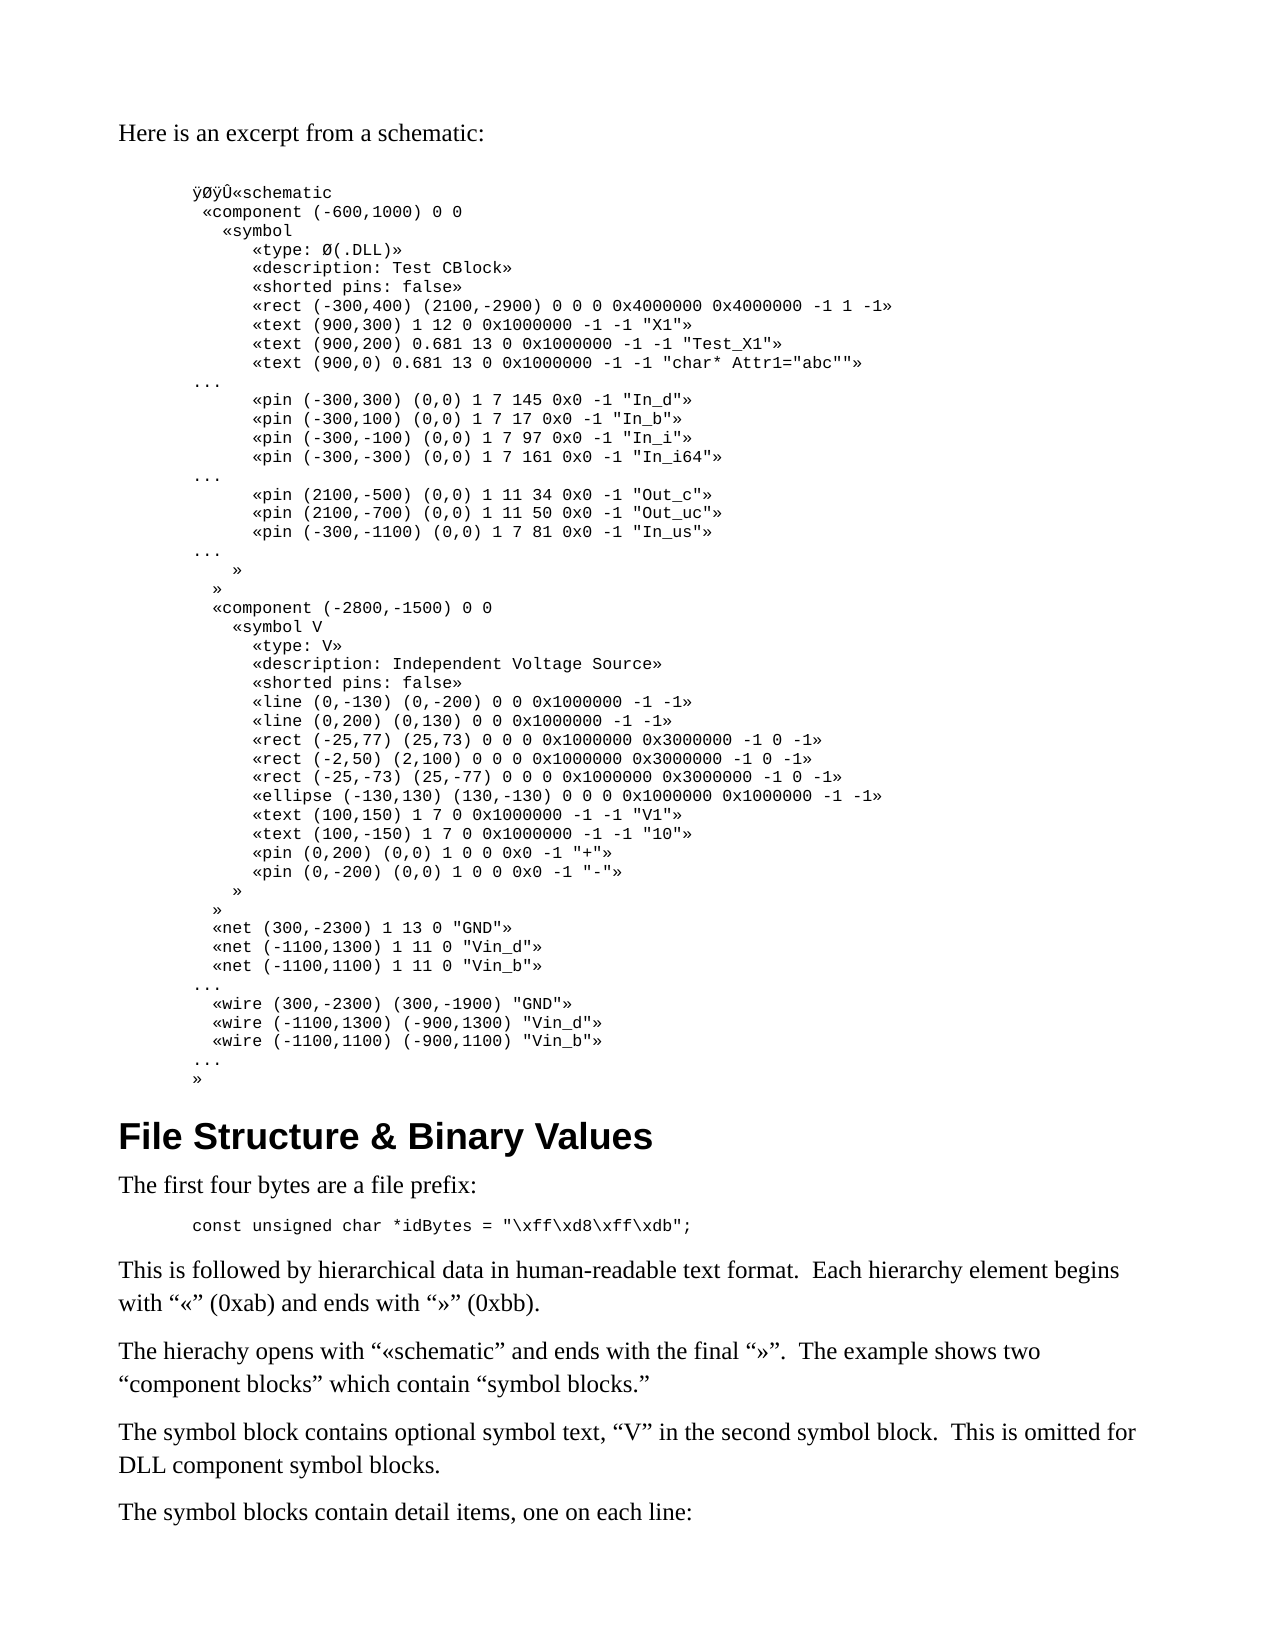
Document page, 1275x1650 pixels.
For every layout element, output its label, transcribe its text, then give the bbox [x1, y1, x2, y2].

subtitle File Structure & Binary Values [118, 1114, 1157, 1158]
text «pin (-300,300) (0,0) 1 7 145 0x0 -1 "In_d"» «pin (-300,100) (0,0) 1 7 17 0x0 -1 "In_b"» «pin (-300,-100) (0,0) 1 7 97 0x0 -1 "In_i"» «pin (-300,-300) (0,0) 1 7 161 0x0 -1 "In_i64"» ... «pin (2100,-500) (0,0) 1 11 34 0x0 -1 "Out_c"» «pin (2100,-700) (0,0) 1 11 50 0x0 -1 "Out_uc"» «pin (-300,-1100) (0,0) 1 7 81 0x0 -1 "In_us"» ... » » «component (-2800,-1500) 0 0 «symbol V «type: V» «description: Independent Voltage Source» «shorted pins: false» «line (0,-130) (0,-200) 0 0 0x1000000 -1 -1» «line (0,200) (0,130) 0 0 0x1000000 -1 -1» «rect (-25,77) (25,73) 0 0 0 0x1000000 0x3000000 -1 0 -1» «rect (-2,50) (2,100) 0 0 0 0x1000000 0x3000000 -1 0 -1» «rect (-25,-73) (25,-77) 0 0 0 0x1000000 0x3000000 -1 0 -1» «ellipse (-130,130) (130,-130) 0 0 0 0x1000000 0x1000000 -1 -1» «text (100,150) 1 7 0 0x1000000 -1 -1 "V1"» «text (100,-150) 1 7 0 0x1000000 -1 -1 "10"» «pin (0,200) (0,0) 1 0 0 0x0 -1 "+"» «pin (0,-200) (0,0) 1 0 0 0x0 -1 "-"» » » «net (300,-2300) 1 13 0 "GND"» «net (-1100,1300) 1 11 0 "Vin_d"» «net (-1100,1100) 1 11 0 "Vin_b"» ... «wire (300,-2300) (300,-1900) "GND"» «wire (-1100,1300) (-900,1300) "Vin_d"» «wire (-1100,1100) (-900,1100) "Vin_b"» ... » [192, 392, 1157, 1089]
text The first four bytes are a file prefix: [118, 1170, 1157, 1199]
text Here is an excerpt from a schematic: [118, 118, 1157, 147]
text The symbol block contains optional symbol text, “V” in the second symbol block. This is omitted for DLL component symbol blocks. [118, 1417, 1157, 1478]
text const unsigned char *idBytes = "\xff\xd8\xff\xdb"; [192, 1218, 1157, 1256]
text The symbol blocks contain detail items, one on each line: [118, 1497, 1157, 1526]
text This is followed by hierarchical data in human-readable text format. Each hierarchy element begins with “«” (0xab) and ends with “»” (0xbb). [118, 1256, 1157, 1317]
text The hierachy opens with “«schematic” and ends with the final “»”. The example shows two “component blocks” which contain “symbol blocks.” [118, 1336, 1157, 1398]
text ÿØÿÛ«schematic «component (-600,1000) 0 0 «symbol «type: Ø(.DLL)» «description: Test CBlock» «shorted pins: false» «rect (-300,400) (2100,-2900) 0 0 0 0x4000000 0x4000000 -1 1 -1» «text (900,300) 1 12 0 0x1000000 -1 -1 "X1"» «text (900,200) 0.681 13 0 0x1000000 -1 -1 "Test_X1"» «text (900,0) 0.681 13 0 0x1000000 -1 -1 "char* Attr1="abc""» ... [192, 184, 1157, 392]
